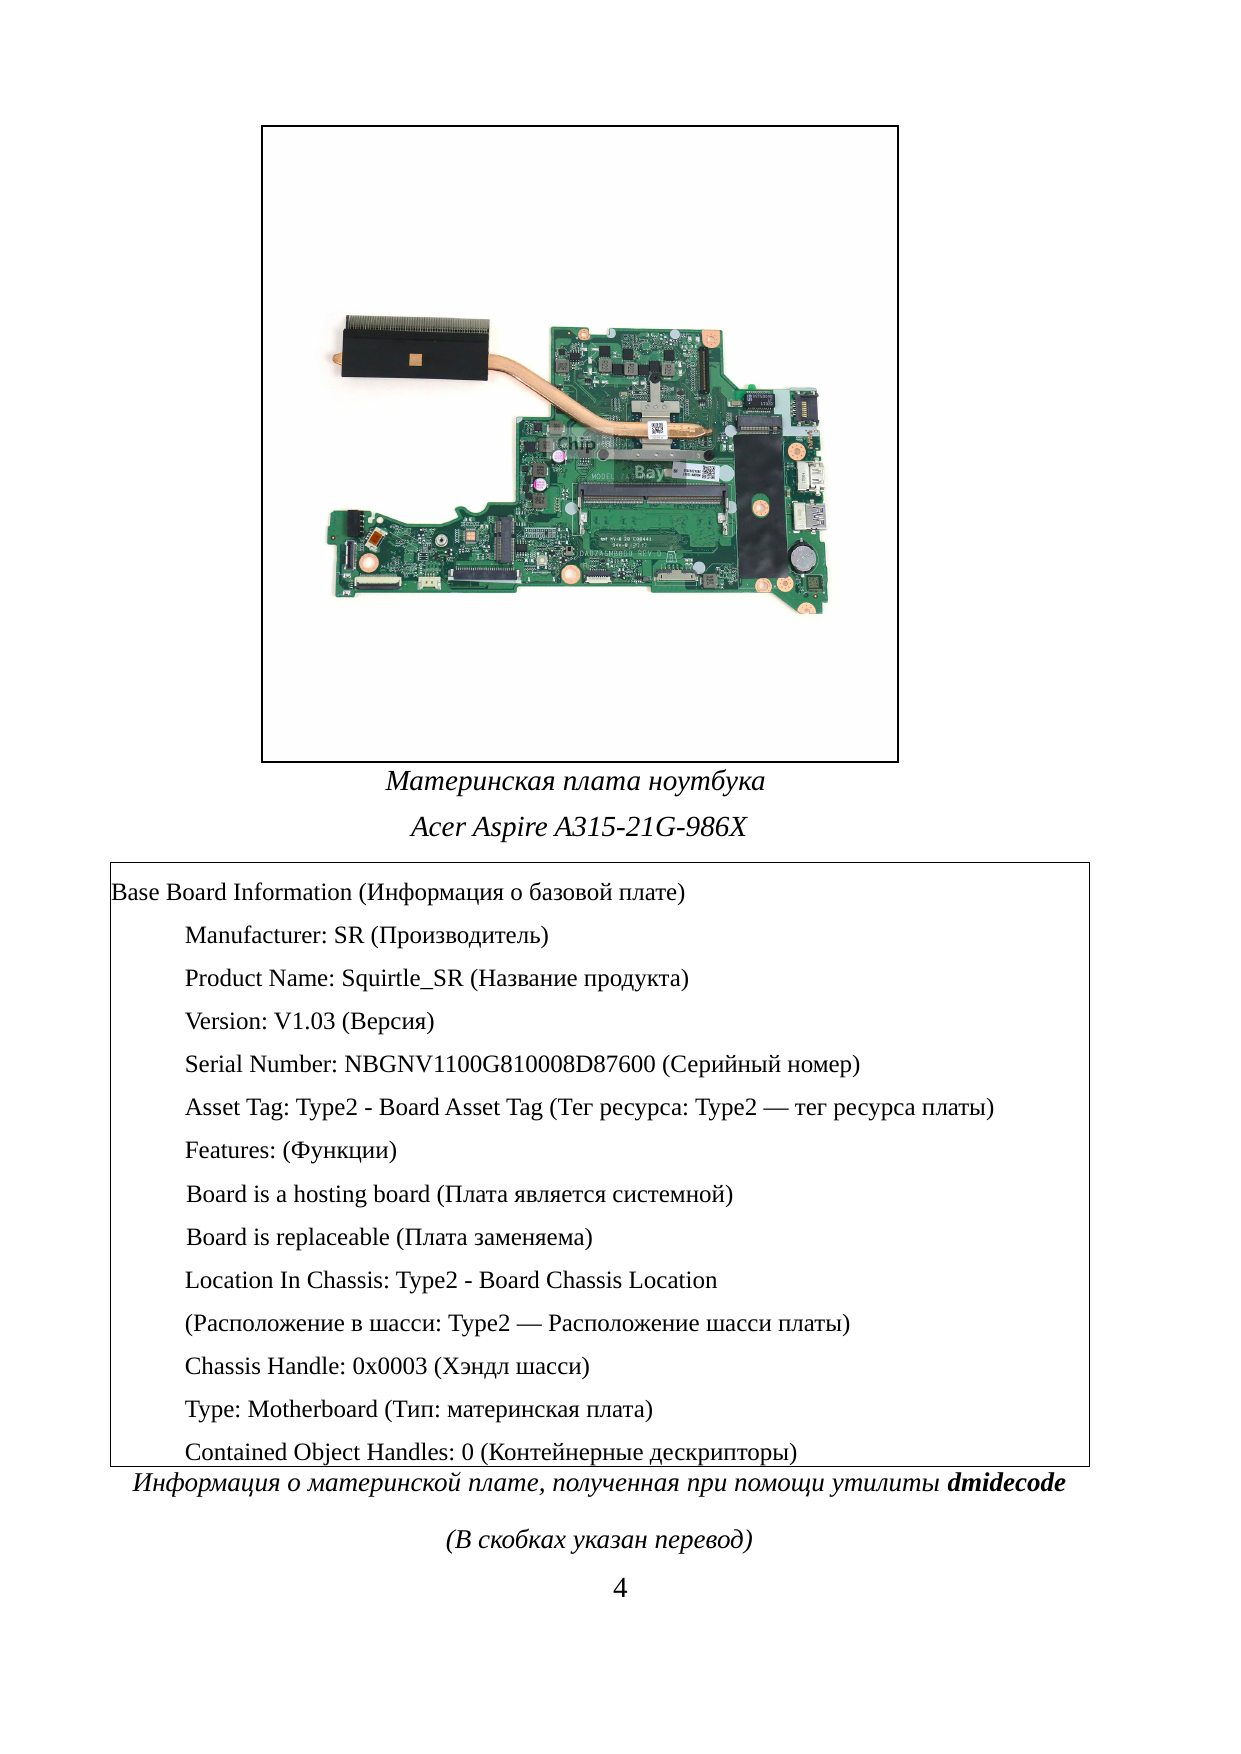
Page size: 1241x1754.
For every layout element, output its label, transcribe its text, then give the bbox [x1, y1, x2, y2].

text Информация о материнской плате, полученная при помощи утилиты dmidecode [111, 863, 1089, 1466]
text Информация о материнской плате, полученная при помощи утилиты dmidecode [111, 1467, 1090, 1498]
text 4 [118, 1570, 1122, 1603]
text Acer Aspire A315-21G-986X [261, 809, 899, 843]
text (В скобках указан перевод) [111, 1523, 1090, 1554]
picture [263, 127, 897, 761]
text Материнская плата ноутбука [261, 763, 899, 797]
